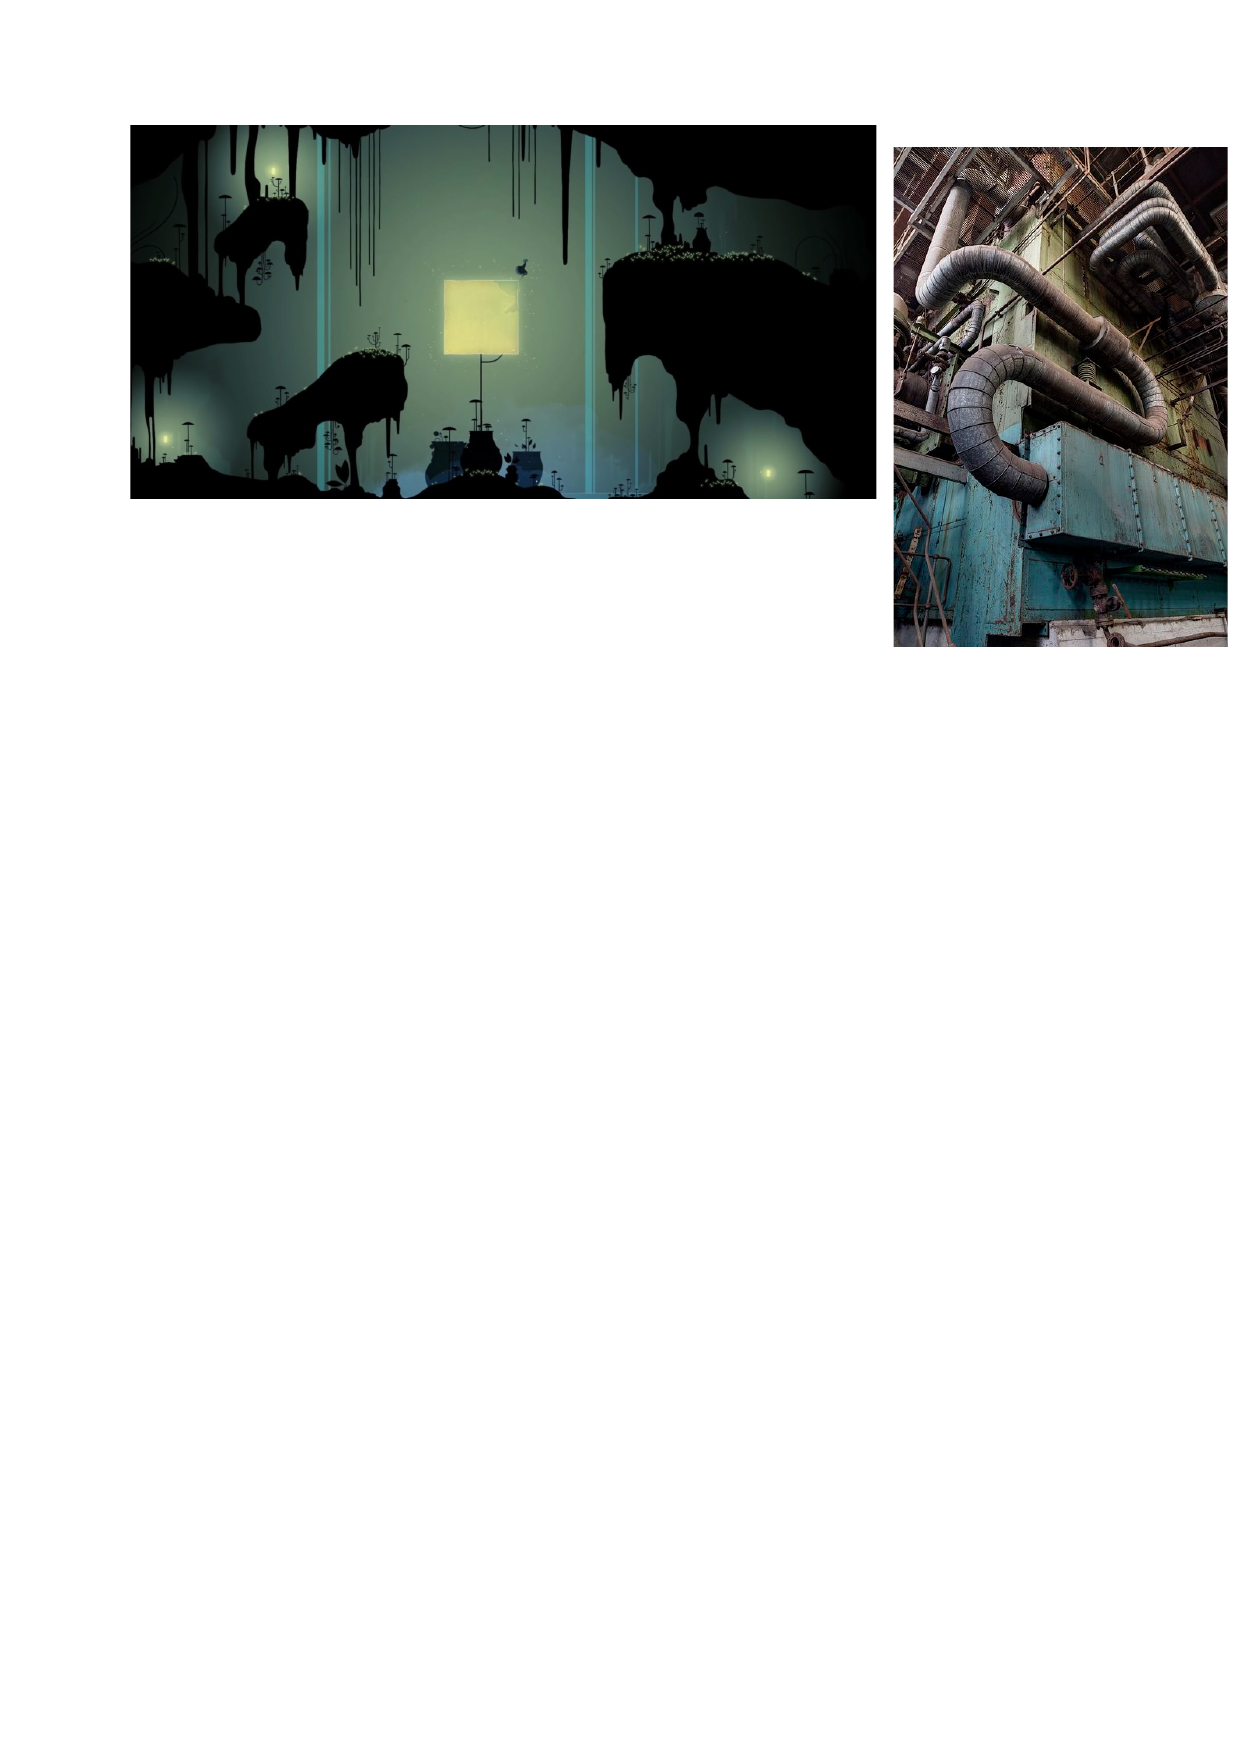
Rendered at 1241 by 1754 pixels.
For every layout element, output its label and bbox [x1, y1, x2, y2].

picture [893, 147, 1228, 647]
picture [130, 125, 877, 499]
